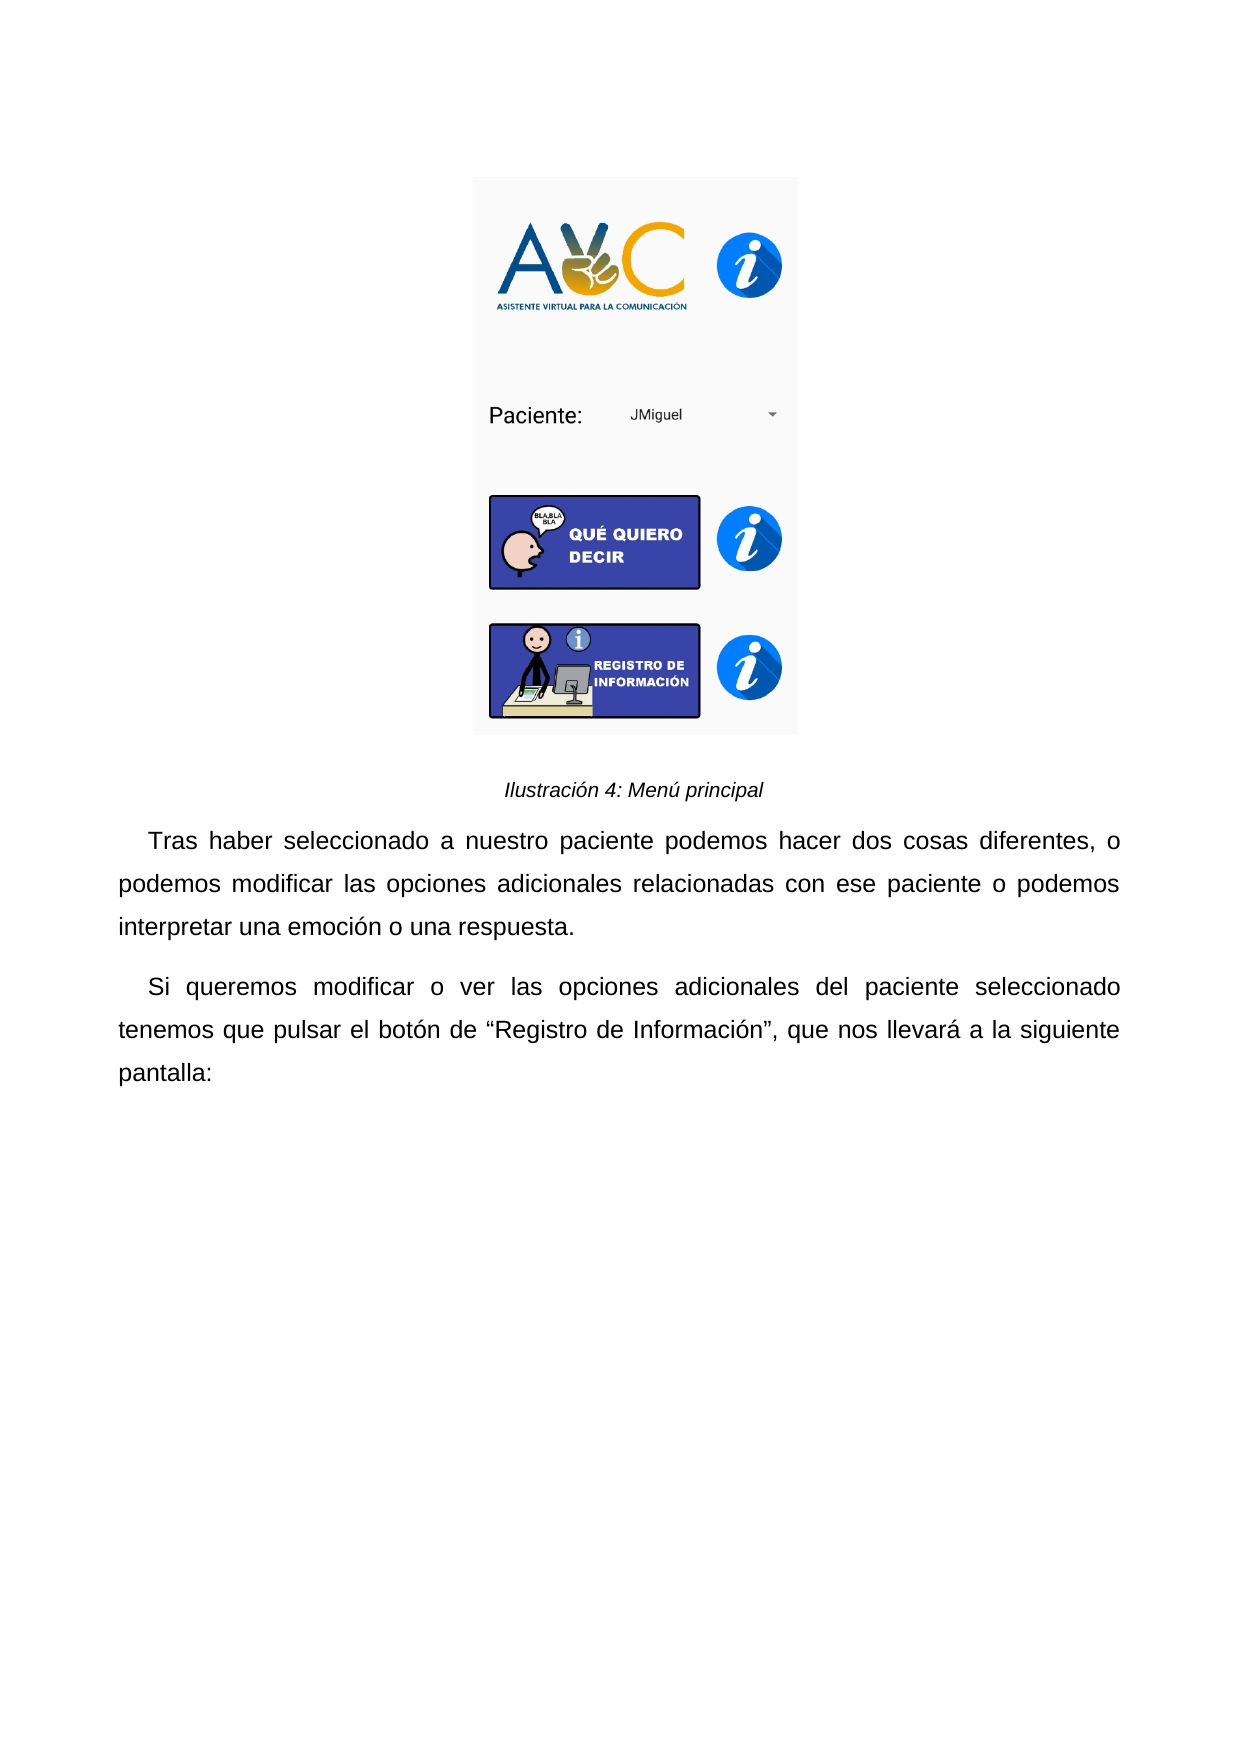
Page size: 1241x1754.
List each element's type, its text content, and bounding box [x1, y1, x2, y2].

text Tras haber seleccionado a nuestro paciente podemos hacer dos cosas diferentes, o podemos modificar las opciones adicionales relacionadas con ese paciente o podemos interpretar una emoción o una respuesta. [118, 826, 1122, 941]
text Si queremos modificar o ver las opciones adicionales del paciente seleccionado tenemos que pulsar el botón de “Registro de Información”, que nos llevará a la siguiente pantalla: [118, 972, 1122, 1087]
text Ilustración 4: Menú principal [118, 778, 1122, 802]
